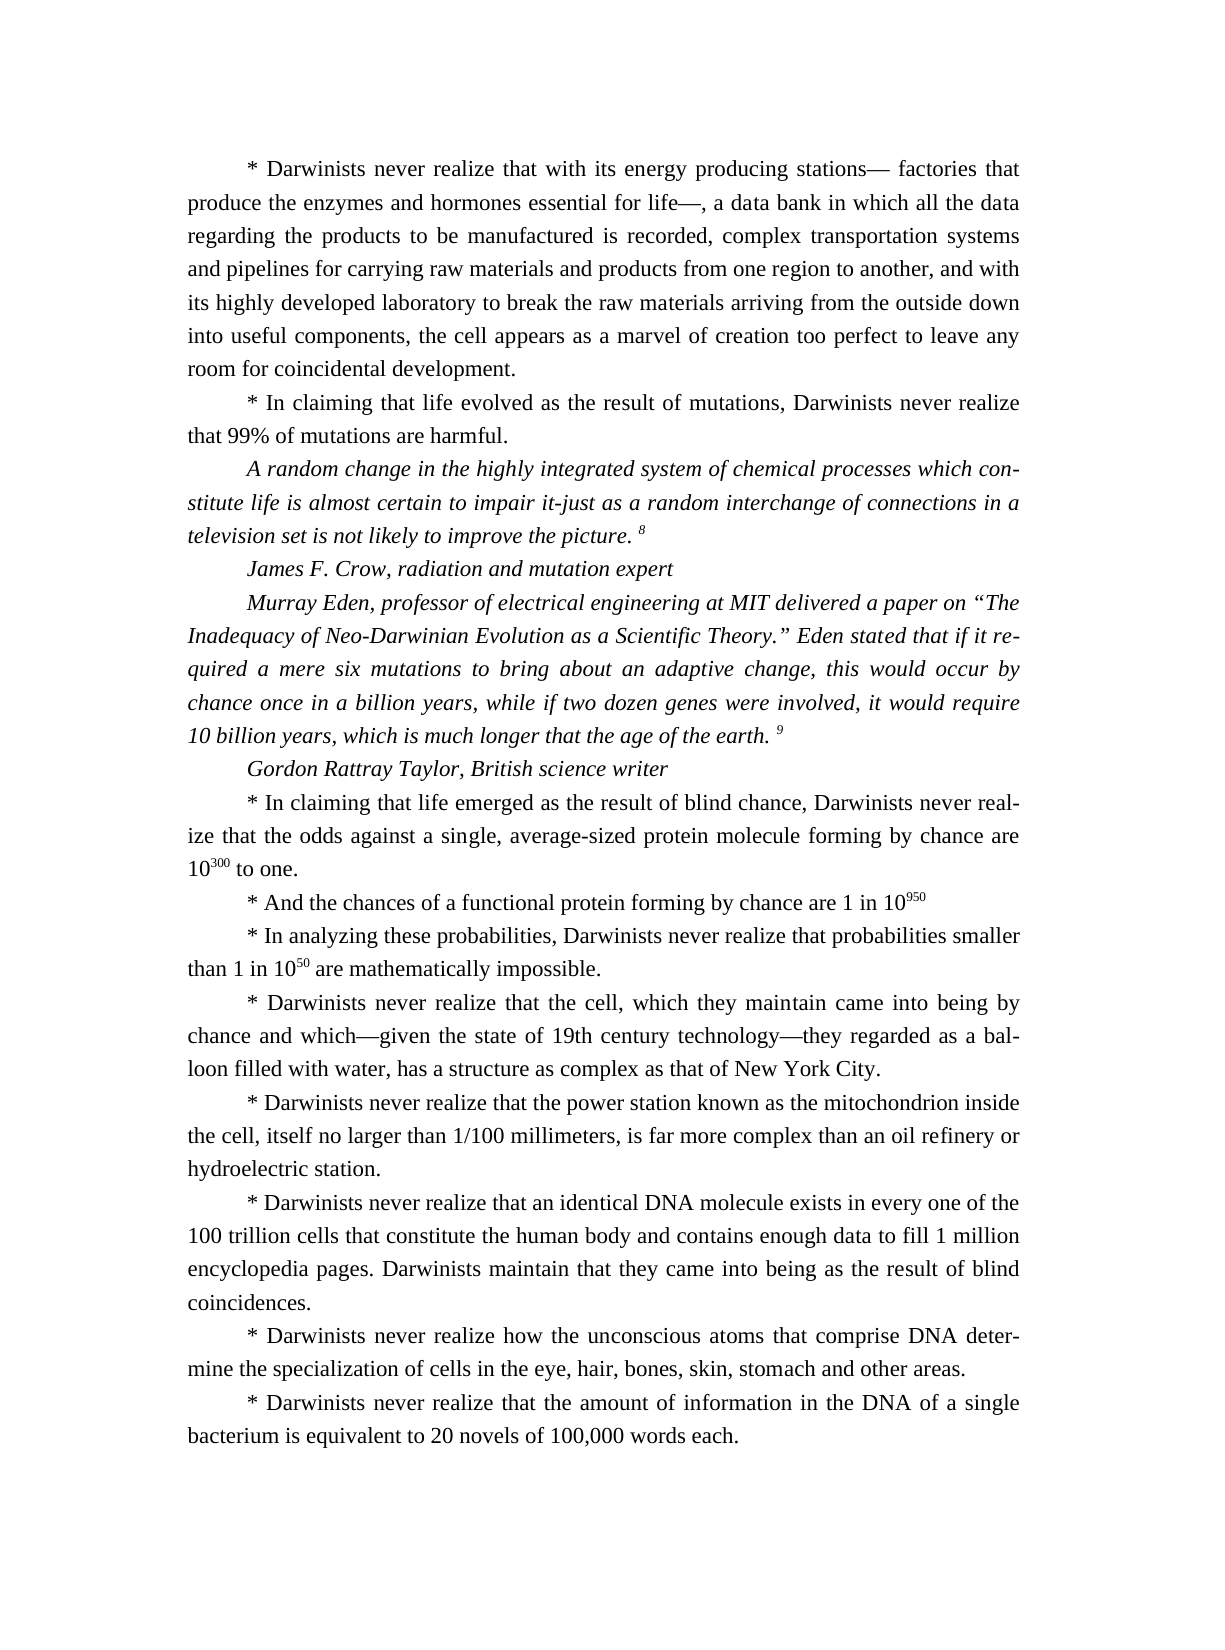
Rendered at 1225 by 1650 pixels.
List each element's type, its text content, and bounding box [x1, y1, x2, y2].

text * In claim­ing that life evolved as the re­sult of mu­ta­tions, Darwinists nev­er re­al­ize that 99% of mu­ta­tions are harm­ful. [187, 383, 1020, 450]
text * Darwinists nev­er re­al­ize that with its en­er­gy pro­duc­ing sta­tions— fac­to­ries that pro­duce the en­zymes and hor­mones es­sen­tial for life—, a da­ta bank in which all the da­ta re­gard­ing the pro­ducts to be man­u­fac­tured is re­cord­ed, com­plex trans­por­ta­tion sys­tems and pipe­lines for car­ry­ing raw ma­te­ri­als and pro­ducts from one re­gion to an­oth­er, and with its high­ly de­vel­oped lab­o­ra­to­ry to break the raw ma­te­ri­als ar­riv­ing from the out­side down in­to use­ful com­po­nents, the cell ap­pears as a mar­vel of cre­a­tion too per­fect to leave any room for co­in­ci­den­tal de­vel­op­ment. [187, 150, 1020, 383]
text * Darwinists nev­er re­al­ize that the pow­er sta­tion known as the mi­to­chon­dri­on in­side the cell, it­self no larg­er than 1/100 mil­li­me­ters, is far more com­plex than an oil re­fin­ery or hy­dro­e­lec­tric sta­tion. [187, 1083, 1020, 1183]
text A ran­dom change in the high­ly in­te­grat­ed sys­tem of chem­i­cal proc­ess­es which con­sti­tute life is al­most cer­tain to im­pair it-just as a ran­dom in­ter­change of con­nec­tions in a tel­e­vi­sion set is not like­ly to im­prove the pic­ture. 8 [187, 450, 1020, 550]
text * In claim­ing that life emerged as the re­sult of blind chance, Darwinists nev­er re­al­ize that the odds against a sin­gle, av­er­age-sized pro­tein mol­e­cule form­ing by chance are 10300 to one. [187, 783, 1020, 883]
text * Darwinists nev­er re­al­ize how the un­con­scious at­oms that com­prise DNA de­ter­mine the spe­cial­i­za­tion of cells in the eye, hair, bones, skin, stom­ach and oth­er ar­e­as. [187, 1317, 1020, 1383]
text Murray Eden, pro­fes­sor of elec­tri­cal en­gi­neer­ing at MIT de­liv­ered a pa­per on “The Inadequacy of Neo-Darwinian Evolution as a Scientific Theory.” Eden stat­ed that if it re­quired a mere six mu­ta­tions to bring about an adapt­ive change, this would oc­cur by chance once in a bil­lion years, while if two doz­en genes were in­volved, it would re­quire 10 bil­lion years, which is much longer that the age of the earth. 9 [187, 583, 1020, 750]
text * Darwinists nev­er re­al­ize that the cell, which they main­tain came in­to be­ing by chance and which—giv­en the state of 19th cen­tu­ry tech­nol­o­gy—they re­gard­ed as a bal­loon filled with wa­ter, has a struc­ture as com­plex as that of New York City. [187, 983, 1020, 1083]
text James F. Crow, ra­di­a­tion and mu­ta­tion ex­pert [187, 550, 1020, 583]
text * And the chan­ces of a func­tion­al pro­tein form­ing by chance are 1 in 10950 [187, 883, 1020, 917]
text Gordon Rattray Taylor, British sci­ence writer [187, 750, 1020, 783]
text * In an­a­lyz­ing these prob­a­bil­i­ties, Darwinists nev­er re­al­ize that prob­a­bil­i­ties small­er than 1 in 1050 are math­e­mat­i­cal­ly im­pos­si­ble. [187, 917, 1020, 983]
text * Darwinists nev­er re­al­ize that an iden­ti­cal DNA mol­e­cule ex­ists in ev­ery one of the 100 tril­lion cells that con­sti­tute the hu­man body and con­tains enough da­ta to fill 1 mil­lion en­cy­clo­pe­dia pa­ges. Darwinists main­tain that they came in­to be­ing as the re­sult of blind co­in­ci­den­ces. [187, 1183, 1020, 1317]
text * Darwinists nev­er re­al­ize that the amount of in­for­ma­tion in the DNA of a sin­gle bac­te­ri­um is equiv­a­lent to 20 nov­els of 100,000 words each. [187, 1383, 1020, 1450]
